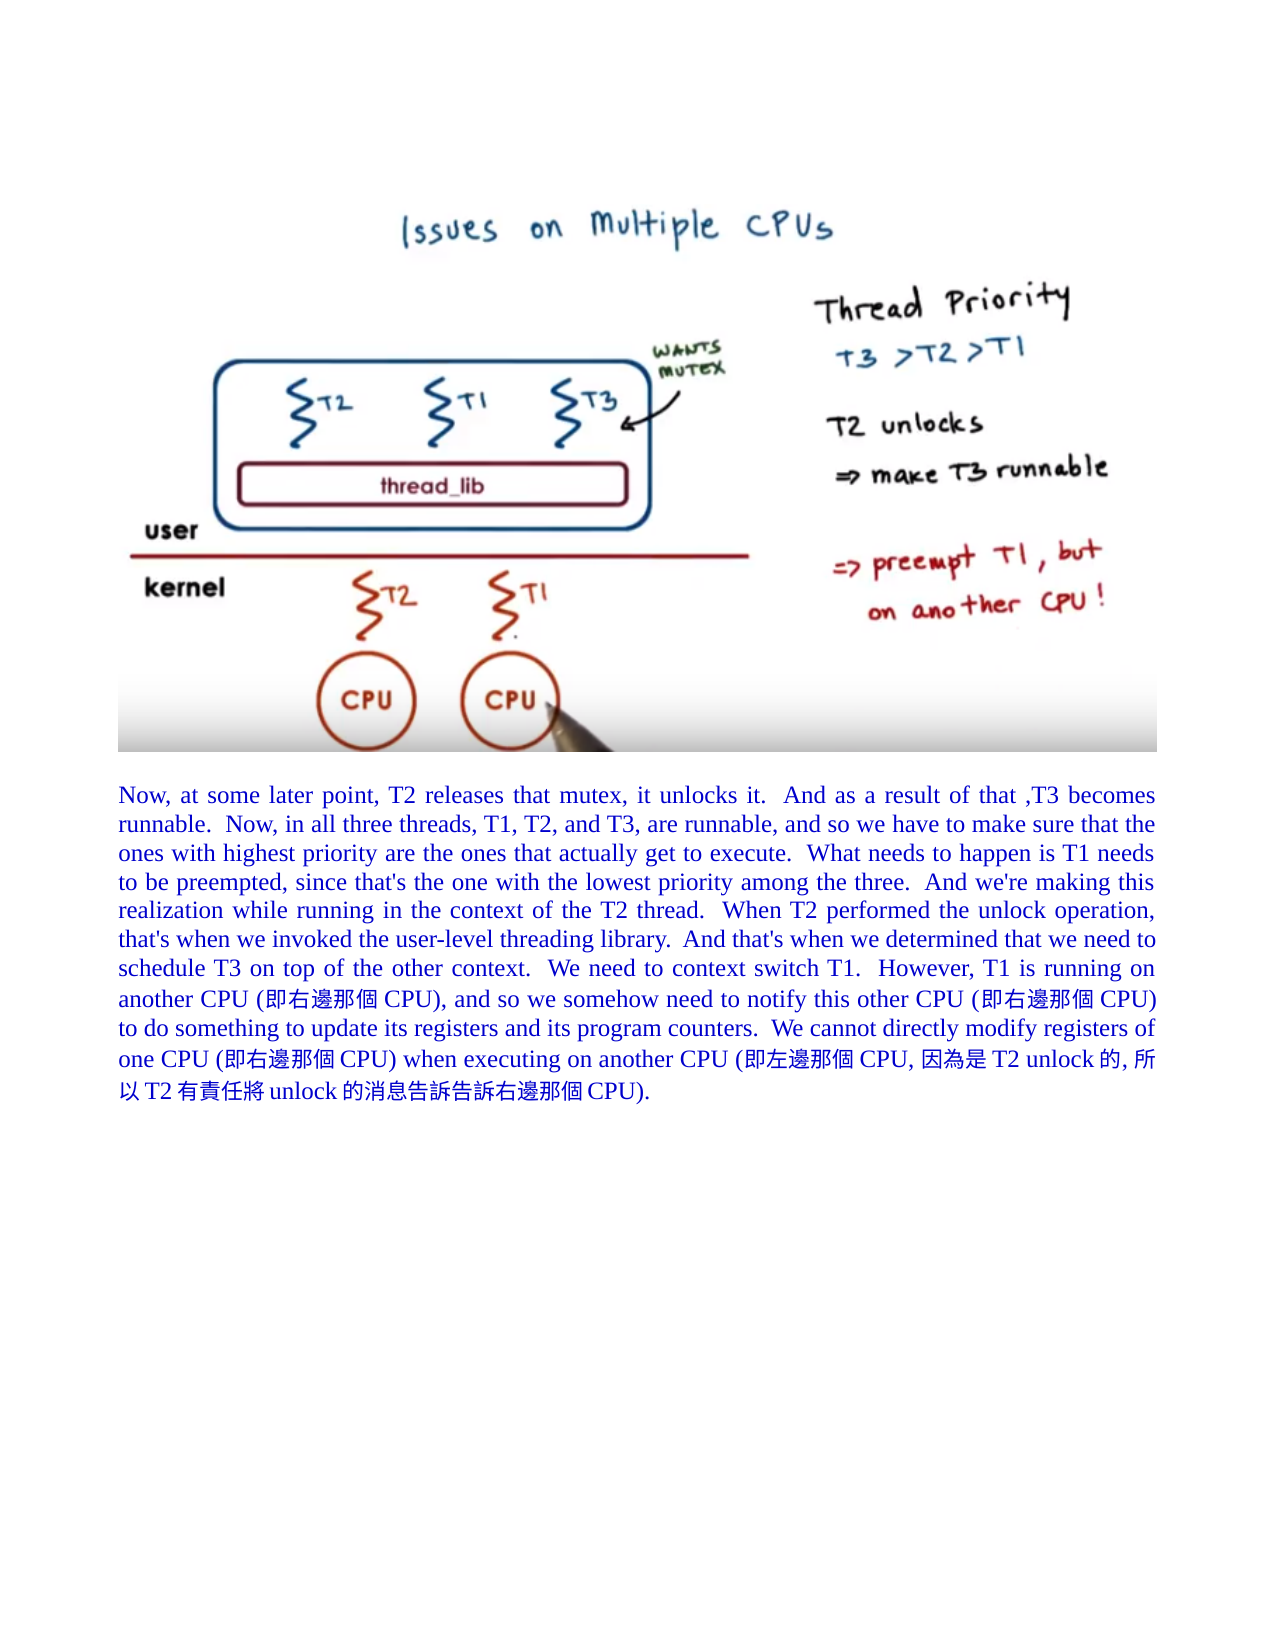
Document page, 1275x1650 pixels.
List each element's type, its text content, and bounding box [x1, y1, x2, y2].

picture [118, 204, 1157, 752]
text Now, at some later point, T2 releases that mutex, it unlocks it. And as a result of that ,T3 becomes runnable. Now, in all three threads, T1, T2, and T3, are runnable, and so we have to make sure that the ones with highest priority are the ones that actually get to execute. What needs to happen is T1 needs to be preempted, since that's the one with the lowest priority among the three. And we're making this realization while running in the context of the T2 thread. When T2 performed the unlock operation, that's when we invoked the user-level threading library. And that's when we determined that we need to schedule T3 on top of the other context. We need to context switch T1. However, T1 is running on another CPU (即右邊那個CPU), and so we somehow need to notify this other CPU (即右邊那個CPU) to do something to update its registers and its program counters. We cannot directly modify registers of one CPU (即右邊那個CPU) when executing on another CPU (即左邊那個CPU, 因為是T2 unlock的, 所以T2有責任將unlock的消息告訴告訴右邊那個CPU). [118, 781, 1157, 1106]
